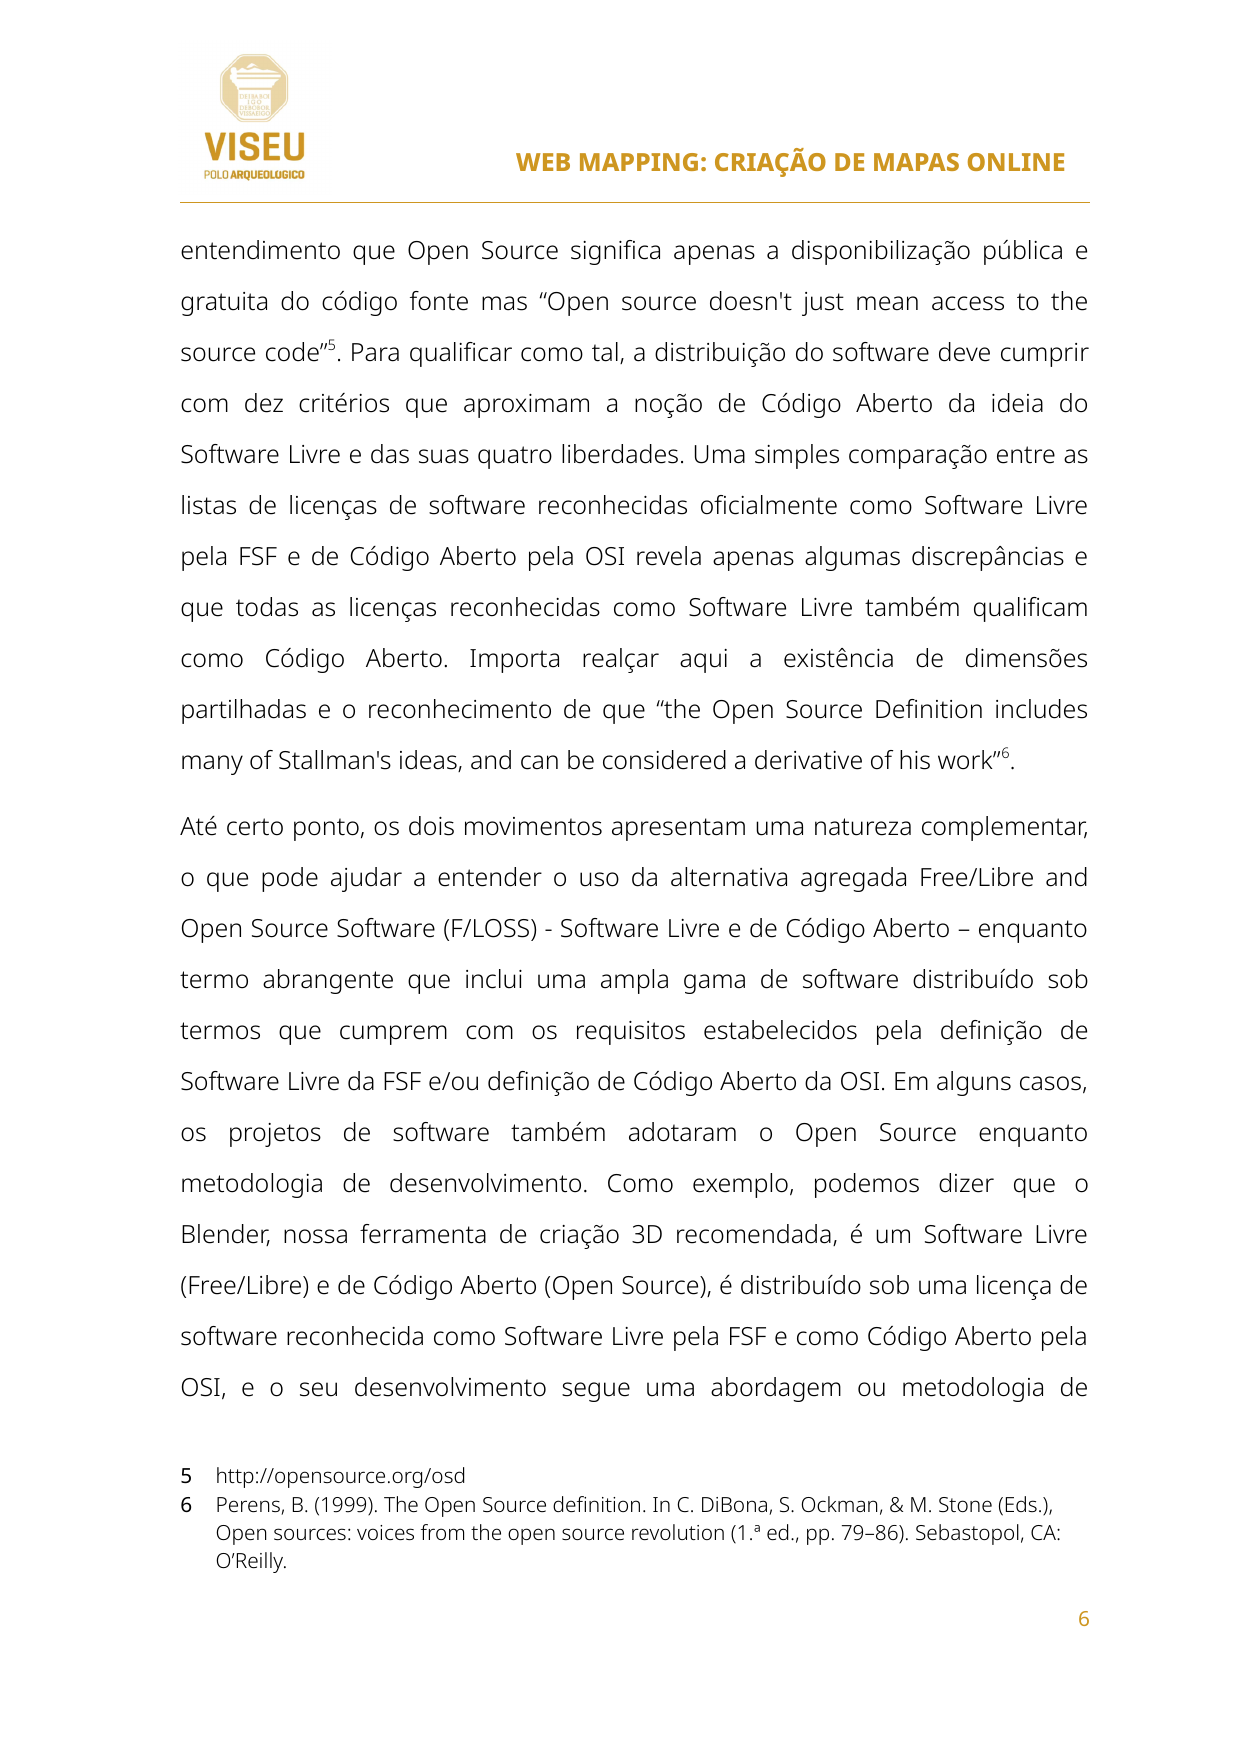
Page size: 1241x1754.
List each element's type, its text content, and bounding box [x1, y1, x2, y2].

text Perens, B. (1999). The Open Source definition. In C. DiBona, S. Ockman, & M. Stone (Eds.), Open sources: voices from the open source revolution (1.ª ed., pp. 79–86). Sebastopol, CA: O’Reilly. [180, 1490, 1090, 1575]
text http://opensource.org/osd [180, 1461, 1090, 1490]
text entendimento que Open Source significa apenas a disponibilização pública e gratuita do código fonte mas “Open source doesn't just mean access to the source code”. Para qualificar como tal, a distribuição do software deve cumprir com dez critérios que aproximam a noção de Código Aberto da ideia do Software Livre e das suas quatro liberdades. Uma simples comparação entre as listas de licenças de software reconhecidas oficialmente como Software Livre pela FSF e de Código Aberto pela OSI revela apenas algumas discrepâncias e que todas as licenças reconhecidas como Software Livre também qualificam como Código Aberto. Importa realçar aqui a existência de dimensões partilhadas e o reconhecimento de que “the Open Source Definition includes many of Stallman's ideas, and can be considered a derivative of his work”. [180, 232, 1090, 777]
text Até certo ponto, os dois movimentos apresentam uma natureza complementar, o que pode ajudar a entender o uso da alternativa agregada Free/Libre and Open Source Software (F/LOSS) - Software Livre e de Código Aberto – enquanto termo abrangente que inclui uma ampla gama de software distribuído sob termos que cumprem com os requisitos estabelecidos pela definição de Software Livre da FSF e/ou definição de Código Aberto da OSI. Em alguns casos, os projetos de software também adotaram o Open Source enquanto metodologia de desenvolvimento. Como exemplo, podemos dizer que o Blender, nossa ferramenta de criação 3D recomendada, é um Software Livre (Free/Libre) e de Código Aberto (Open Source), é distribuído sob uma licença de software reconhecida como Software Livre pela FSF e como Código Aberto pela OSI, e o seu desenvolvimento segue uma abordagem ou metodologia de [180, 808, 1090, 1404]
